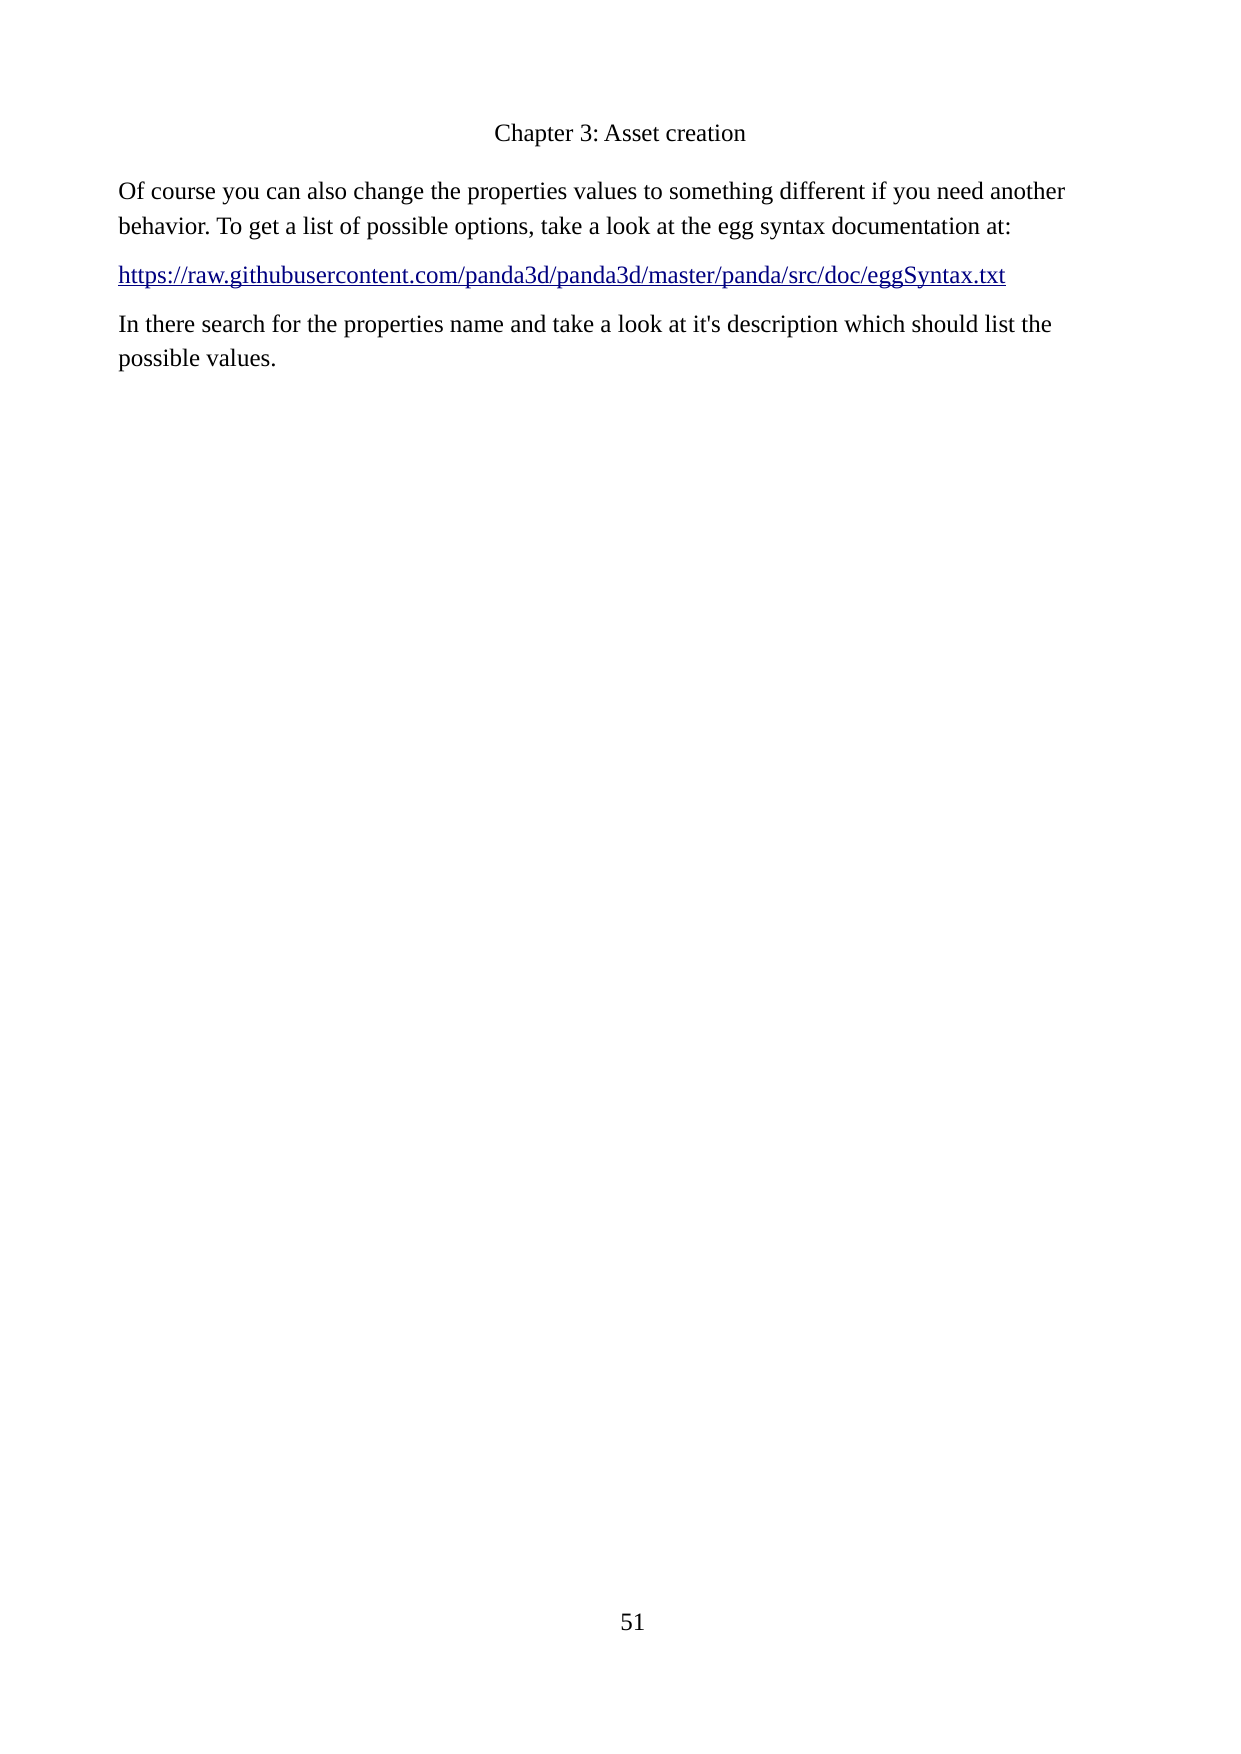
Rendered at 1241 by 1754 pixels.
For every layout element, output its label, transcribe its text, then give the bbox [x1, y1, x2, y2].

text In there search for the properties name and take a look at it's description which should list the possible values. [118, 309, 1122, 372]
text Of course you can also change the properties values to something different if you need another behavior. To get a list of possible options, take a look at the egg syntax documentation at: [118, 176, 1122, 239]
text https://raw.githubusercontent.com/panda3d/panda3d/master/panda/src/doc/eggSyntax.txt [118, 260, 1122, 289]
